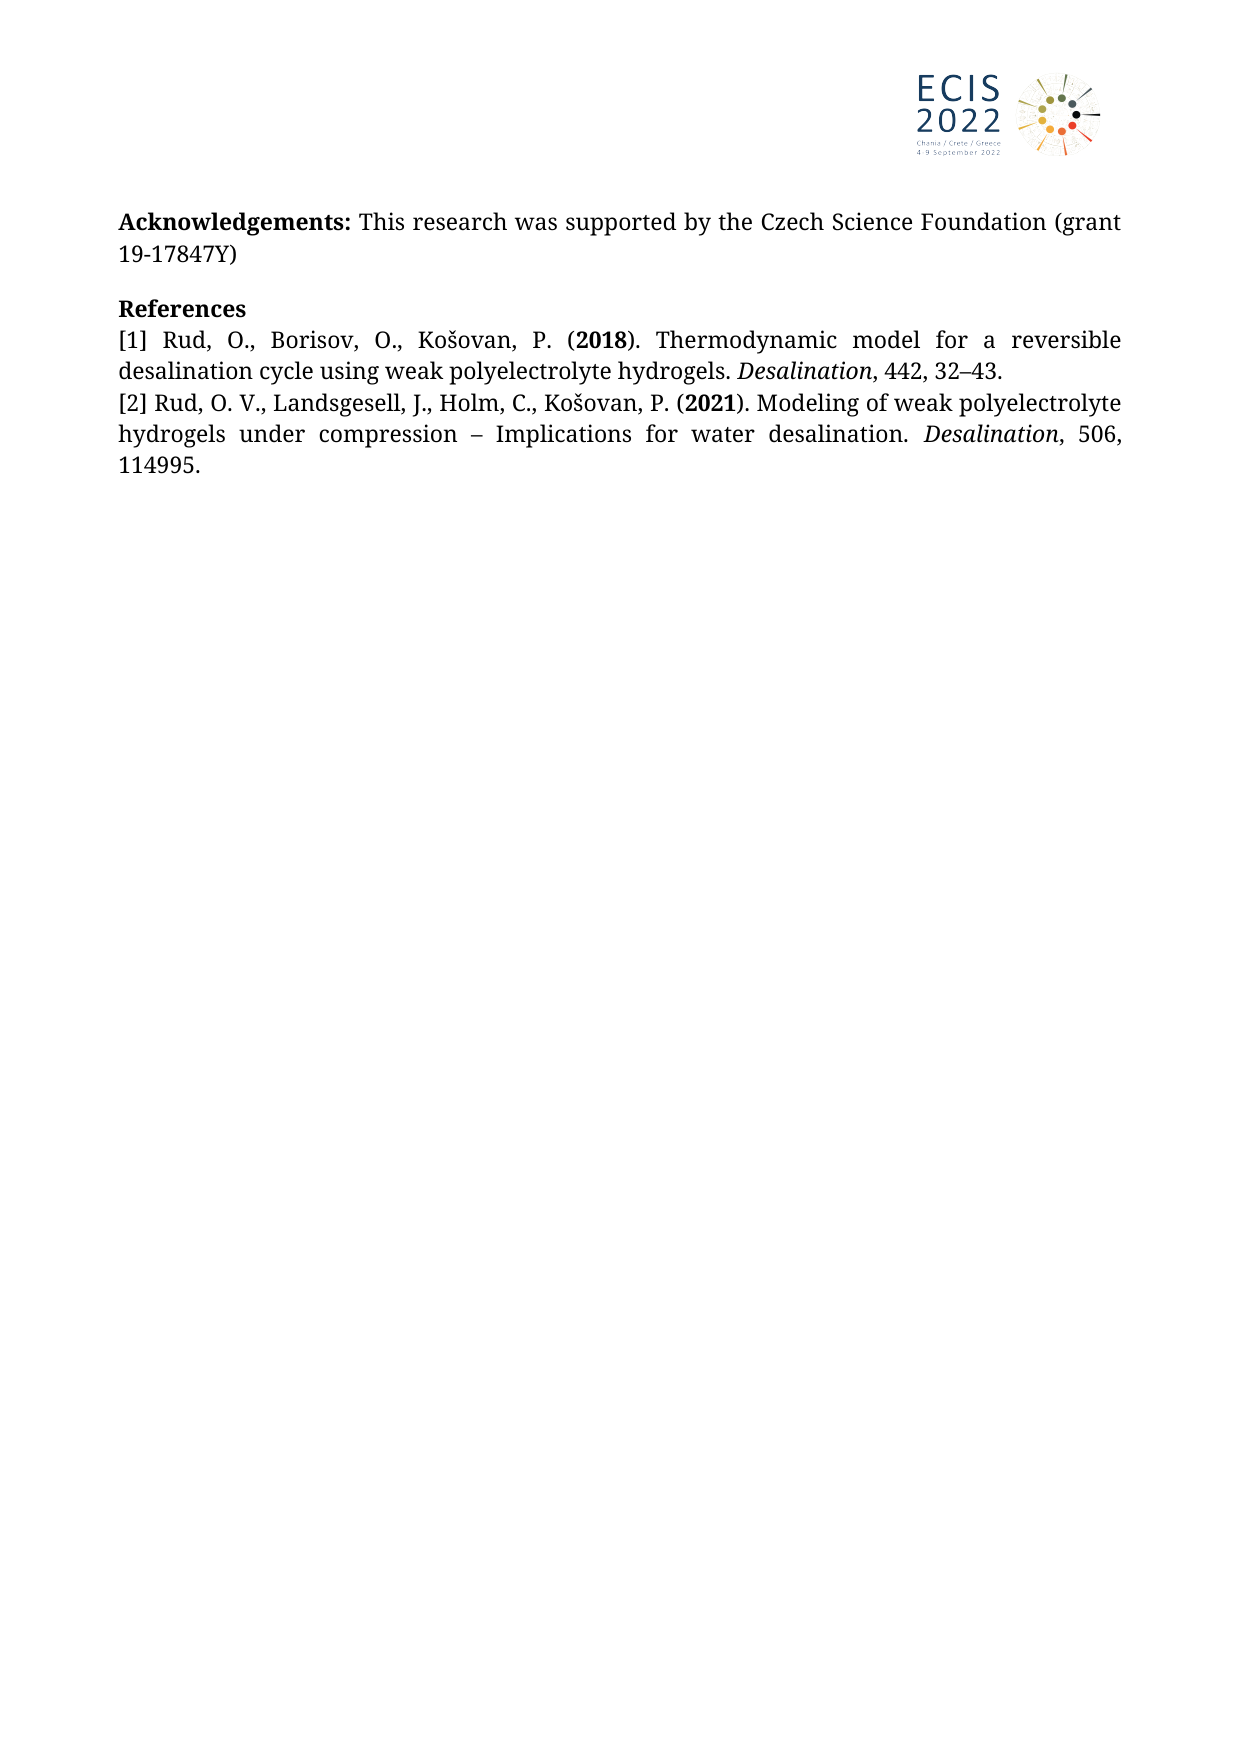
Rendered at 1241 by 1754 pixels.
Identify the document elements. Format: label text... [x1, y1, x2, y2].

text [2] Rud, O. V., Landsgesell, J., Holm, C., Košovan, P. (2021). Modeling of weak polyelectrolyte hydrogels under compression – Implications for water desalination. Desalination, 506, 114995. [118, 387, 1122, 480]
text Acknowledgements: This research was supported by the Czech Science Foundation (grant 19-17847Y) [118, 206, 1122, 269]
text References [118, 293, 1122, 324]
text [1] Rud, O., Borisov, O., Košovan, P. (2018). Thermodynamic model for a reversible desalination cycle using weak polyelectrolyte hydrogels. Desalination, 442, 32–43. [118, 324, 1122, 387]
